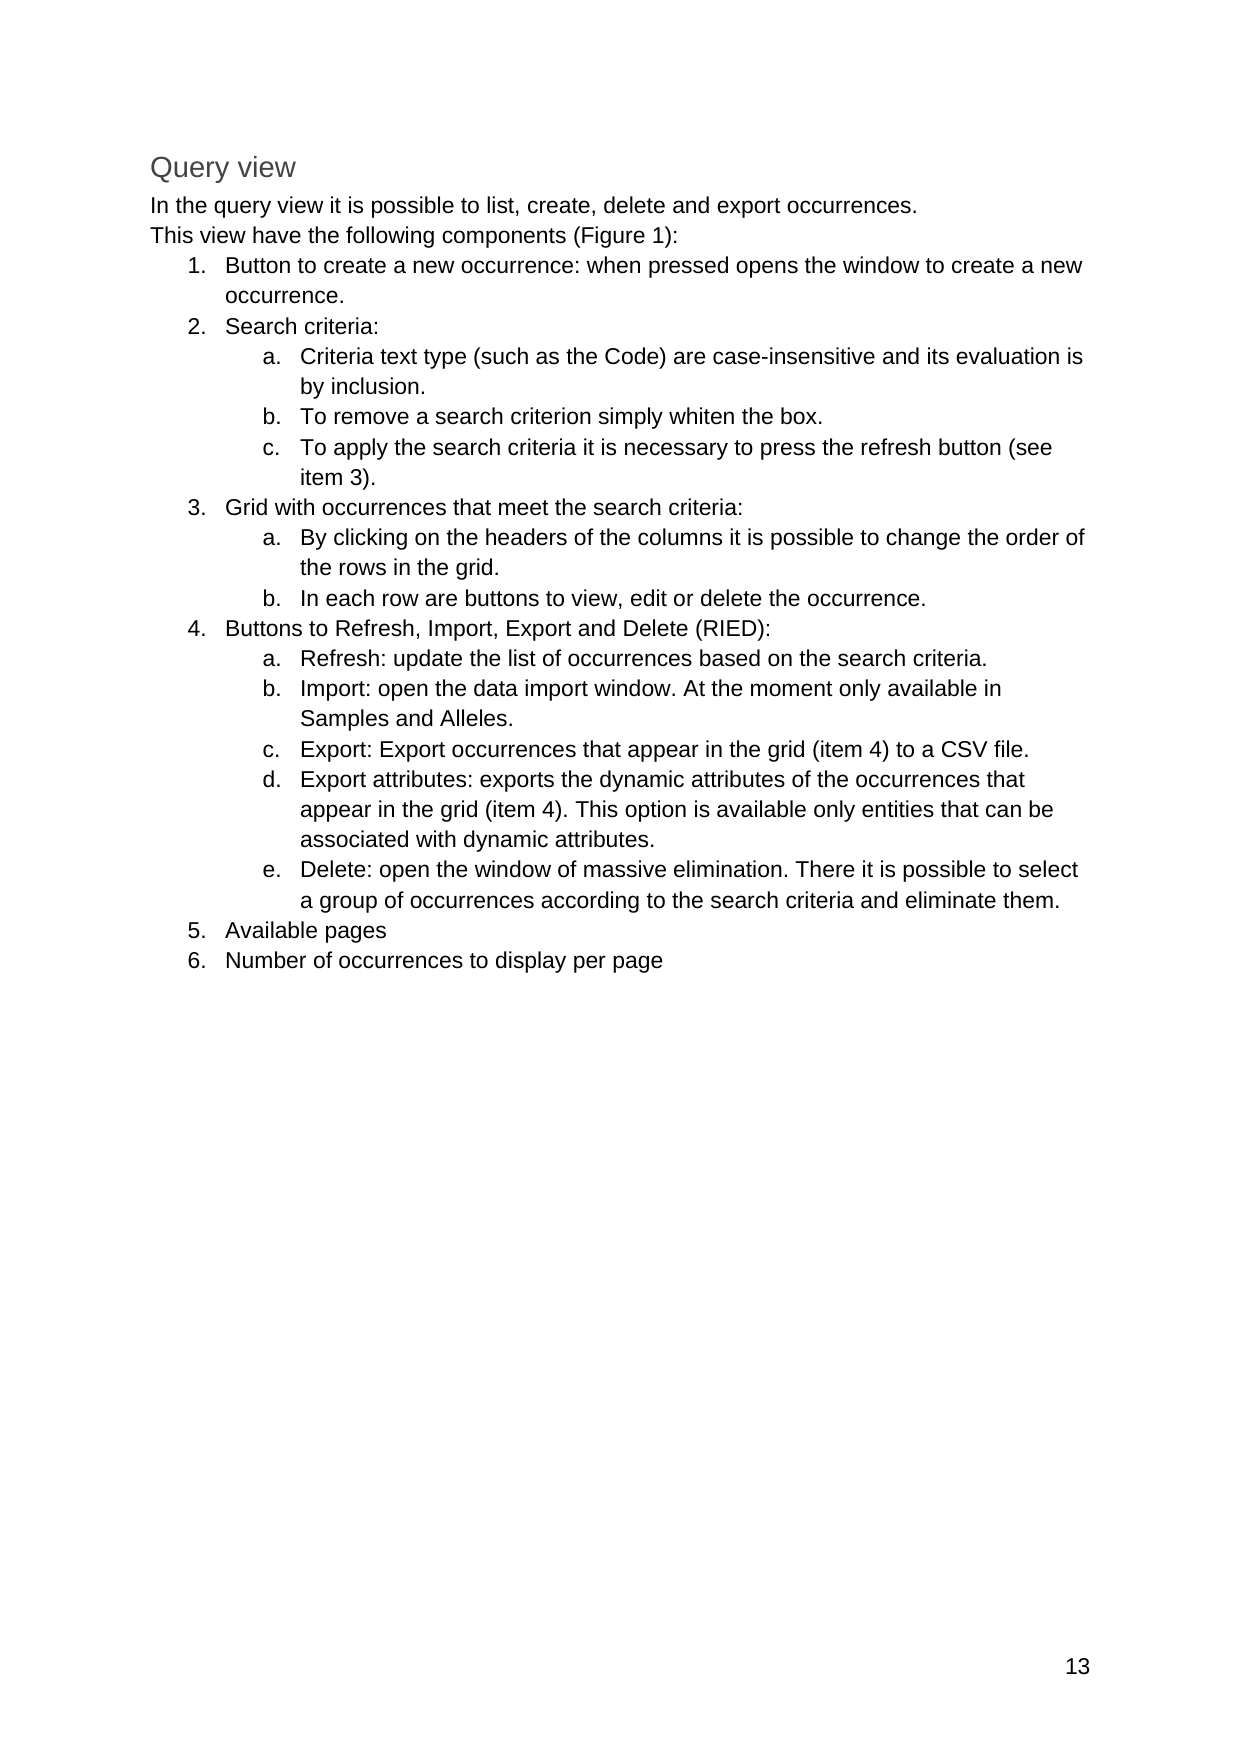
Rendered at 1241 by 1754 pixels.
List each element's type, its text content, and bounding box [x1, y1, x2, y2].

list Buttons to Refresh, Import, Export and Delete (RIED): [187, 615, 1090, 641]
subtitle Query view [150, 150, 1090, 183]
list Refresh: update the list of occurrences based on the search criteria. [262, 645, 1090, 671]
list Grid with occurrences that meet the search criteria: [187, 494, 1090, 520]
list Search criteria: [187, 313, 1090, 339]
list Number of occurrences to display per page [187, 947, 1090, 973]
list Available pages [187, 917, 1090, 943]
list To remove a search criterion simply whiten the box. [262, 403, 1090, 430]
list Criteria text type (such as the Code) are case-insensitive and its evaluation is by inclusion. [262, 343, 1090, 399]
list Delete: open the window of massive elimination. There it is possible to select a group of occurrences according to the search criteria and eliminate them. [262, 856, 1090, 913]
list In each row are buttons to view, edit or delete the occurrence. [262, 584, 1090, 611]
list Button to create a new occurrence: when pressed opens the window to create a new occurrence. [187, 252, 1090, 309]
list Import: open the data import window. At the moment only available in Samples and Alleles. [262, 675, 1090, 732]
list To apply the search criteria it is necessary to press the refresh button (see item 3). [262, 433, 1090, 490]
text In the query view it is possible to list, create, delete and export occurrences. [150, 192, 1090, 218]
list Export: Export occurrences that appear in the grid (item 4) to a CSV file. [262, 736, 1090, 762]
list By clicking on the headers of the columns it is possible to change the order of the rows in the grid. [262, 524, 1090, 581]
list Export attributes: exports the dynamic attributes of the occurrences that appear in the grid (item 4). This option is available only entities that can be associated with dynamic attributes. [262, 766, 1090, 853]
text This view have the following components (Figure 1): [150, 222, 1090, 248]
